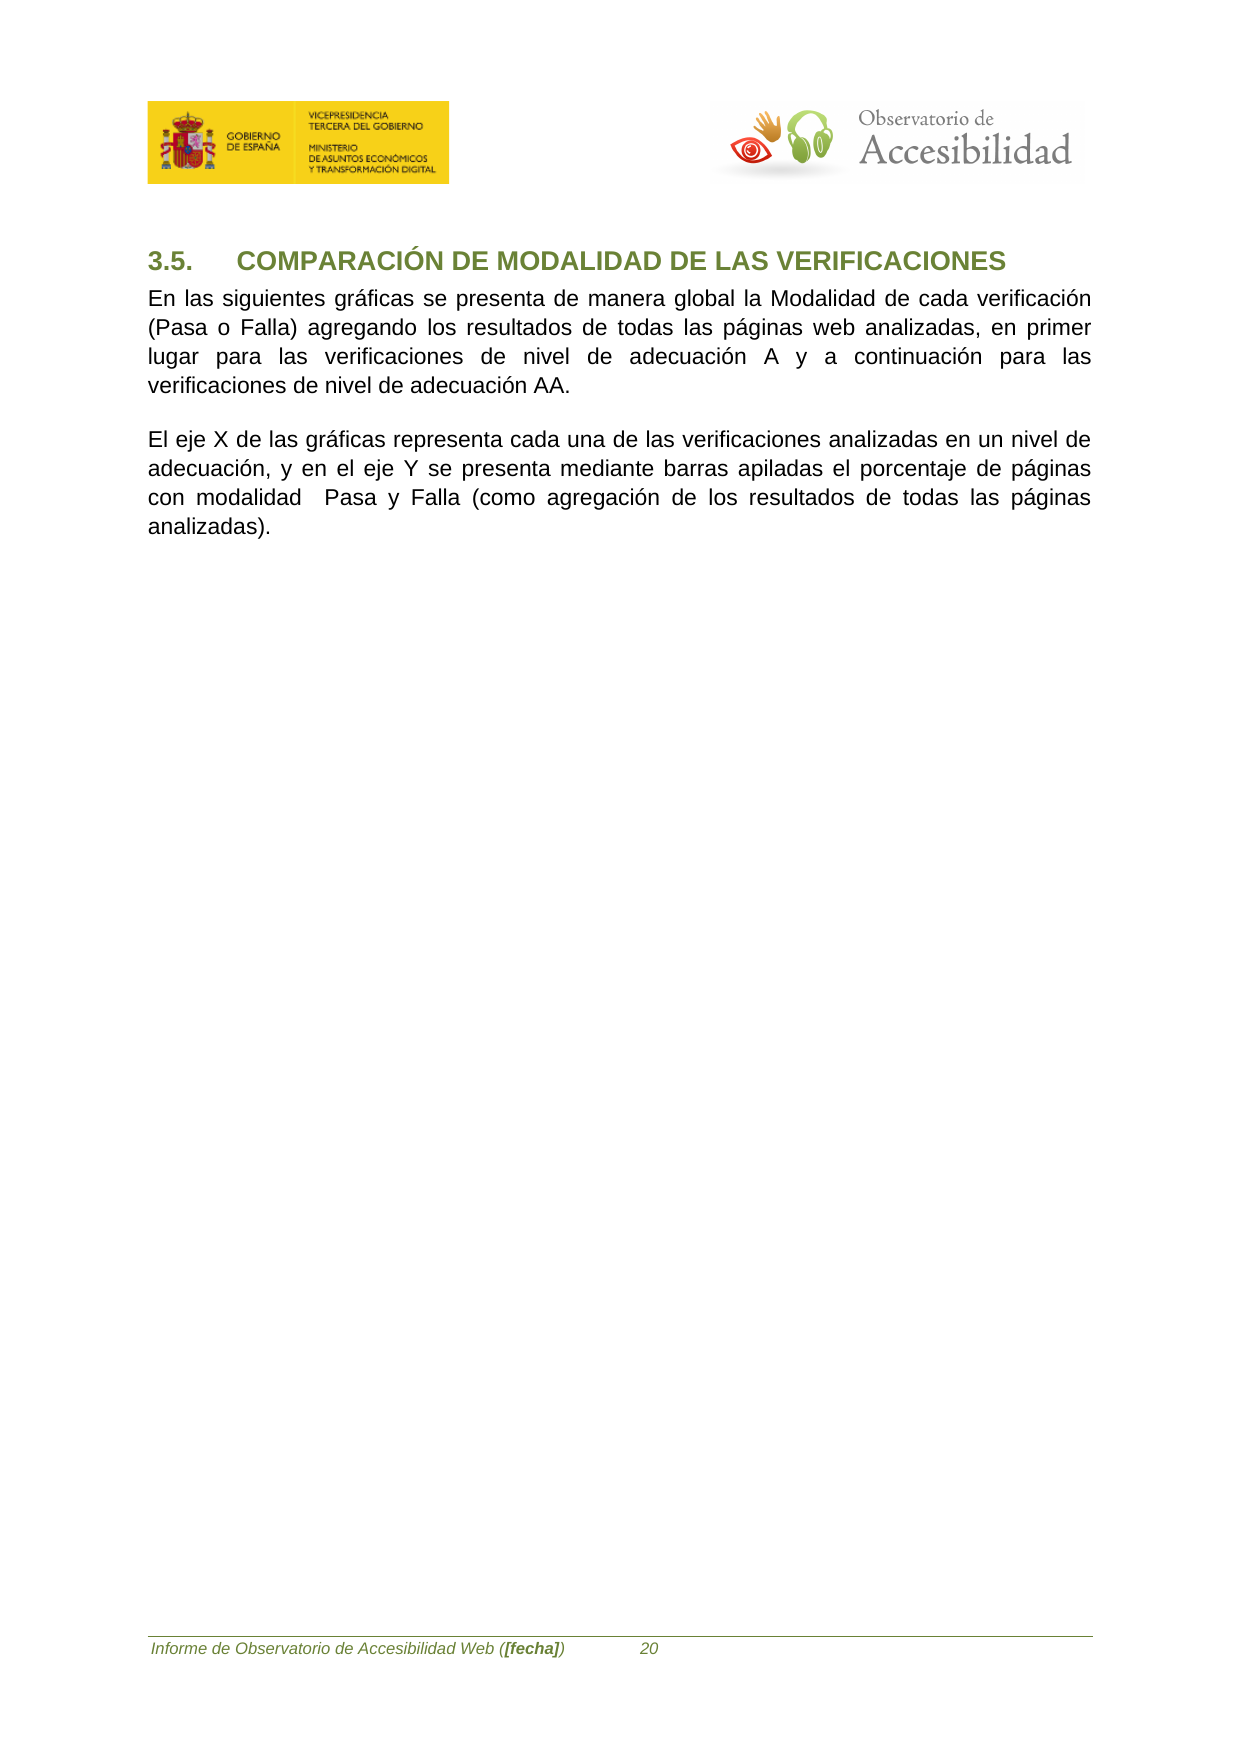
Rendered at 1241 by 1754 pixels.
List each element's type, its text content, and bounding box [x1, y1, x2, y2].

text El eje X de las gráficas representa cada una de las verificaciones analizadas en un nivel de adecuación, y en el eje Y se presenta mediante barras apiladas el porcentaje de páginas con modalidad Pasa y Falla (como agregación de los resultados de todas las páginas analizadas). [148, 426, 1092, 539]
picture [147, 101, 450, 184]
subtitle Comparación de modalidad de las verificaciones [148, 245, 1092, 276]
picture [710, 101, 1086, 184]
text En las siguientes gráficas se presenta de manera global la Modalidad de cada verificación (Pasa o Falla) agregando los resultados de todas las páginas web analizadas, en primer lugar para las verificaciones de nivel de adecuación A y a continuación para las verificaciones de nivel de adecuación AA. [148, 285, 1092, 398]
